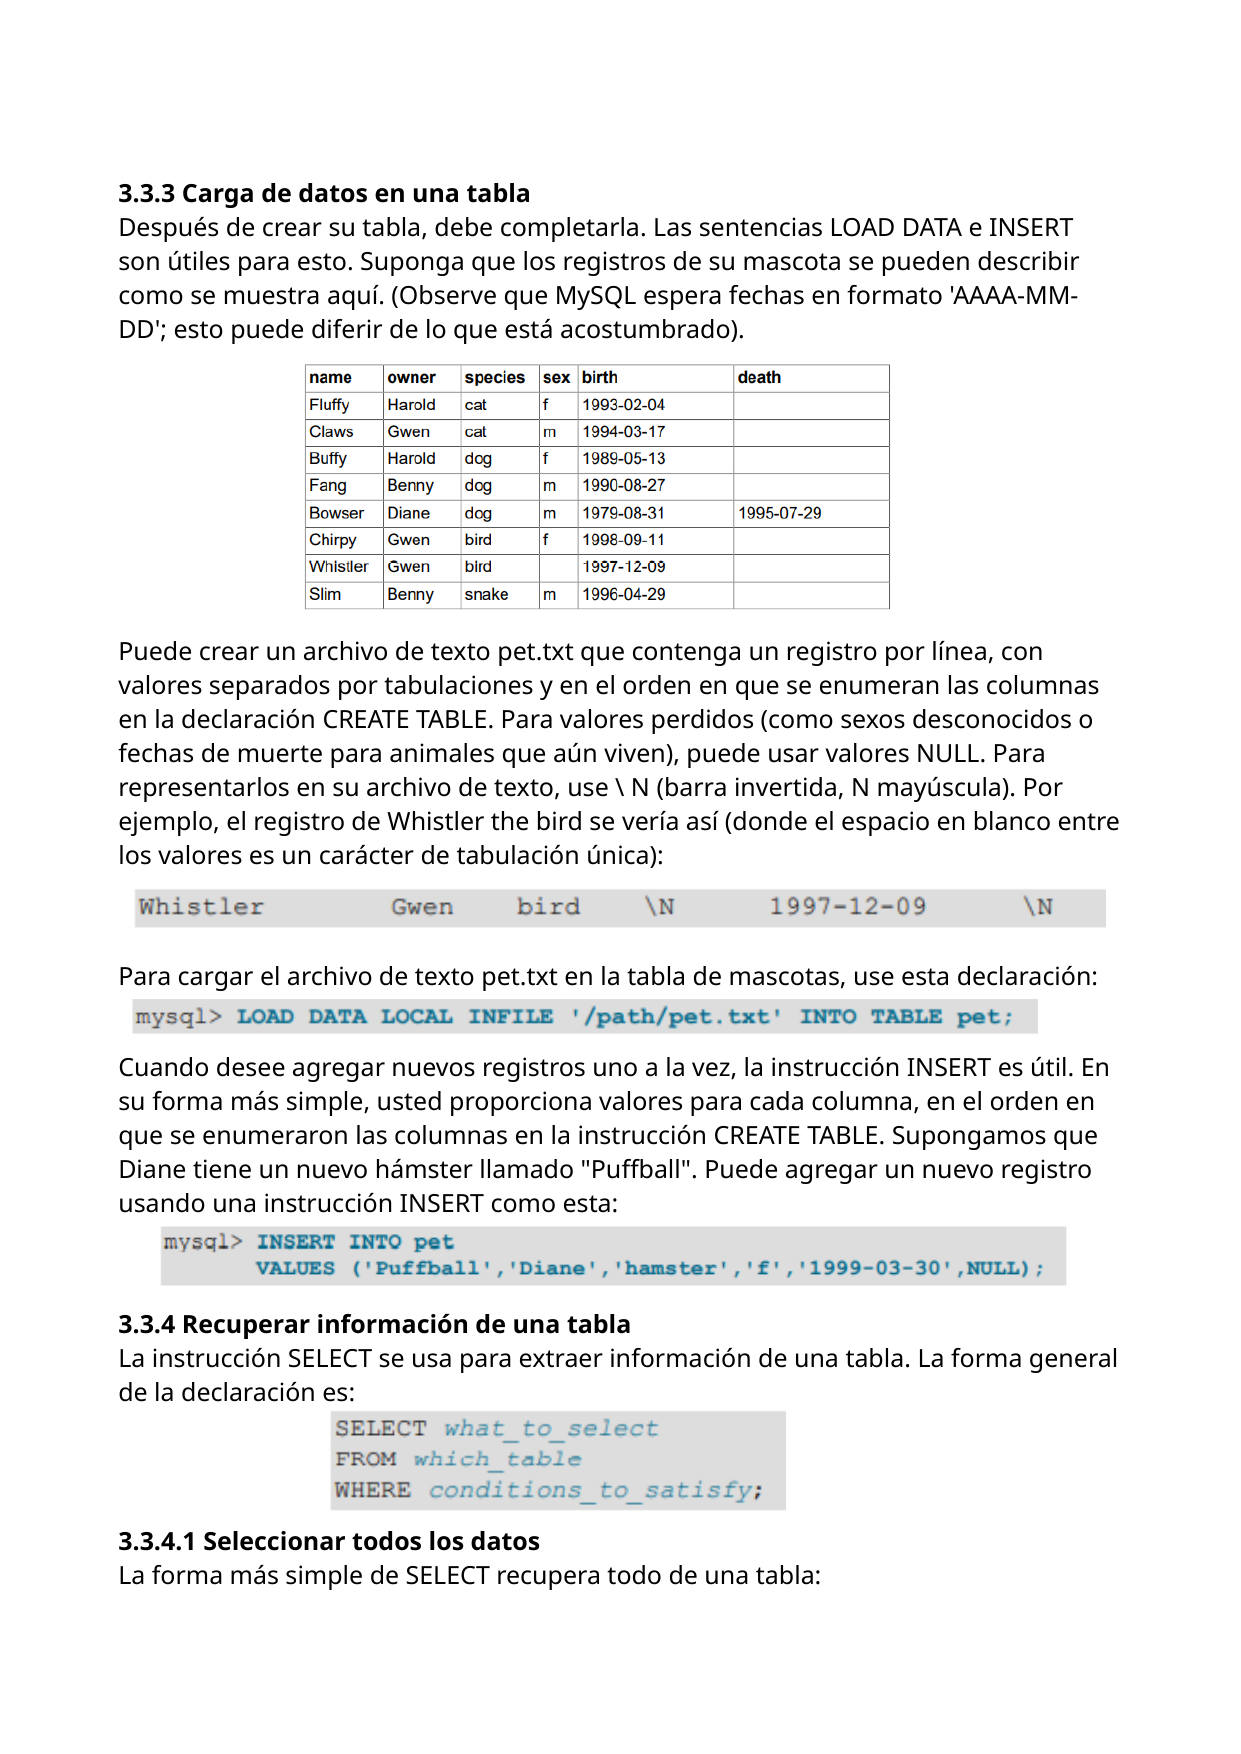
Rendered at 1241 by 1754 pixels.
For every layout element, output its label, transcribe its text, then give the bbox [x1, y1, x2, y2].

text La forma más simple de SELECT recupera todo de una tabla: [118, 1557, 1122, 1592]
text 3.3.3 Carga de datos en una tabla [118, 176, 1122, 210]
text Puede crear un archivo de texto pet.txt que contenga un registro por línea, con valores separados por tabulaciones y en el orden en que se enumeran las columnas en la declaración CREATE TABLE. Para valores perdidos (como sexos desconocidos o fechas de muerte para animales que aún viven), puede usar valores NULL. Para representarlos en su archivo de texto, use \ N (barra invertida, N mayúscula). Por ejemplo, el registro de Whistler the bird se vería así (donde el espacio en blanco entre los valores es un carácter de tabulación única): [118, 633, 1122, 872]
text Después de crear su tabla, debe completarla. Las sentencias LOAD DATA e INSERT son útiles para esto. Suponga que los registros de su mascota se pueden describir como se muestra aquí. (Observe que MySQL espera fechas en formato 'AAAA-MM-DD'; esto puede diferir de lo que está acostumbrado). [118, 210, 1122, 346]
text Para cargar el archivo de texto pet.txt en la tabla de mascotas, use esta declaración: [118, 958, 1122, 992]
text La instrucción SELECT se usa para extraer información de una tabla. La forma general de la declaración es: [118, 1340, 1122, 1408]
text 3.3.4 Recuperar información de una tabla [118, 1306, 1122, 1340]
text 3.3.4.1 Seleccionar todos los datos [118, 1523, 1122, 1557]
text Cuando desee agregar nuevos registros uno a la vez, la instrucción INSERT es útil. En su forma más simple, usted proporciona valores para cada columna, en el orden en que se enumeraron las columnas en la instrucción CREATE TABLE. Supongamos que Diane tiene un nuevo hámster llamado "Puffball". Puede agregar un nuevo registro usando una instrucción INSERT como esta: [118, 1050, 1122, 1220]
